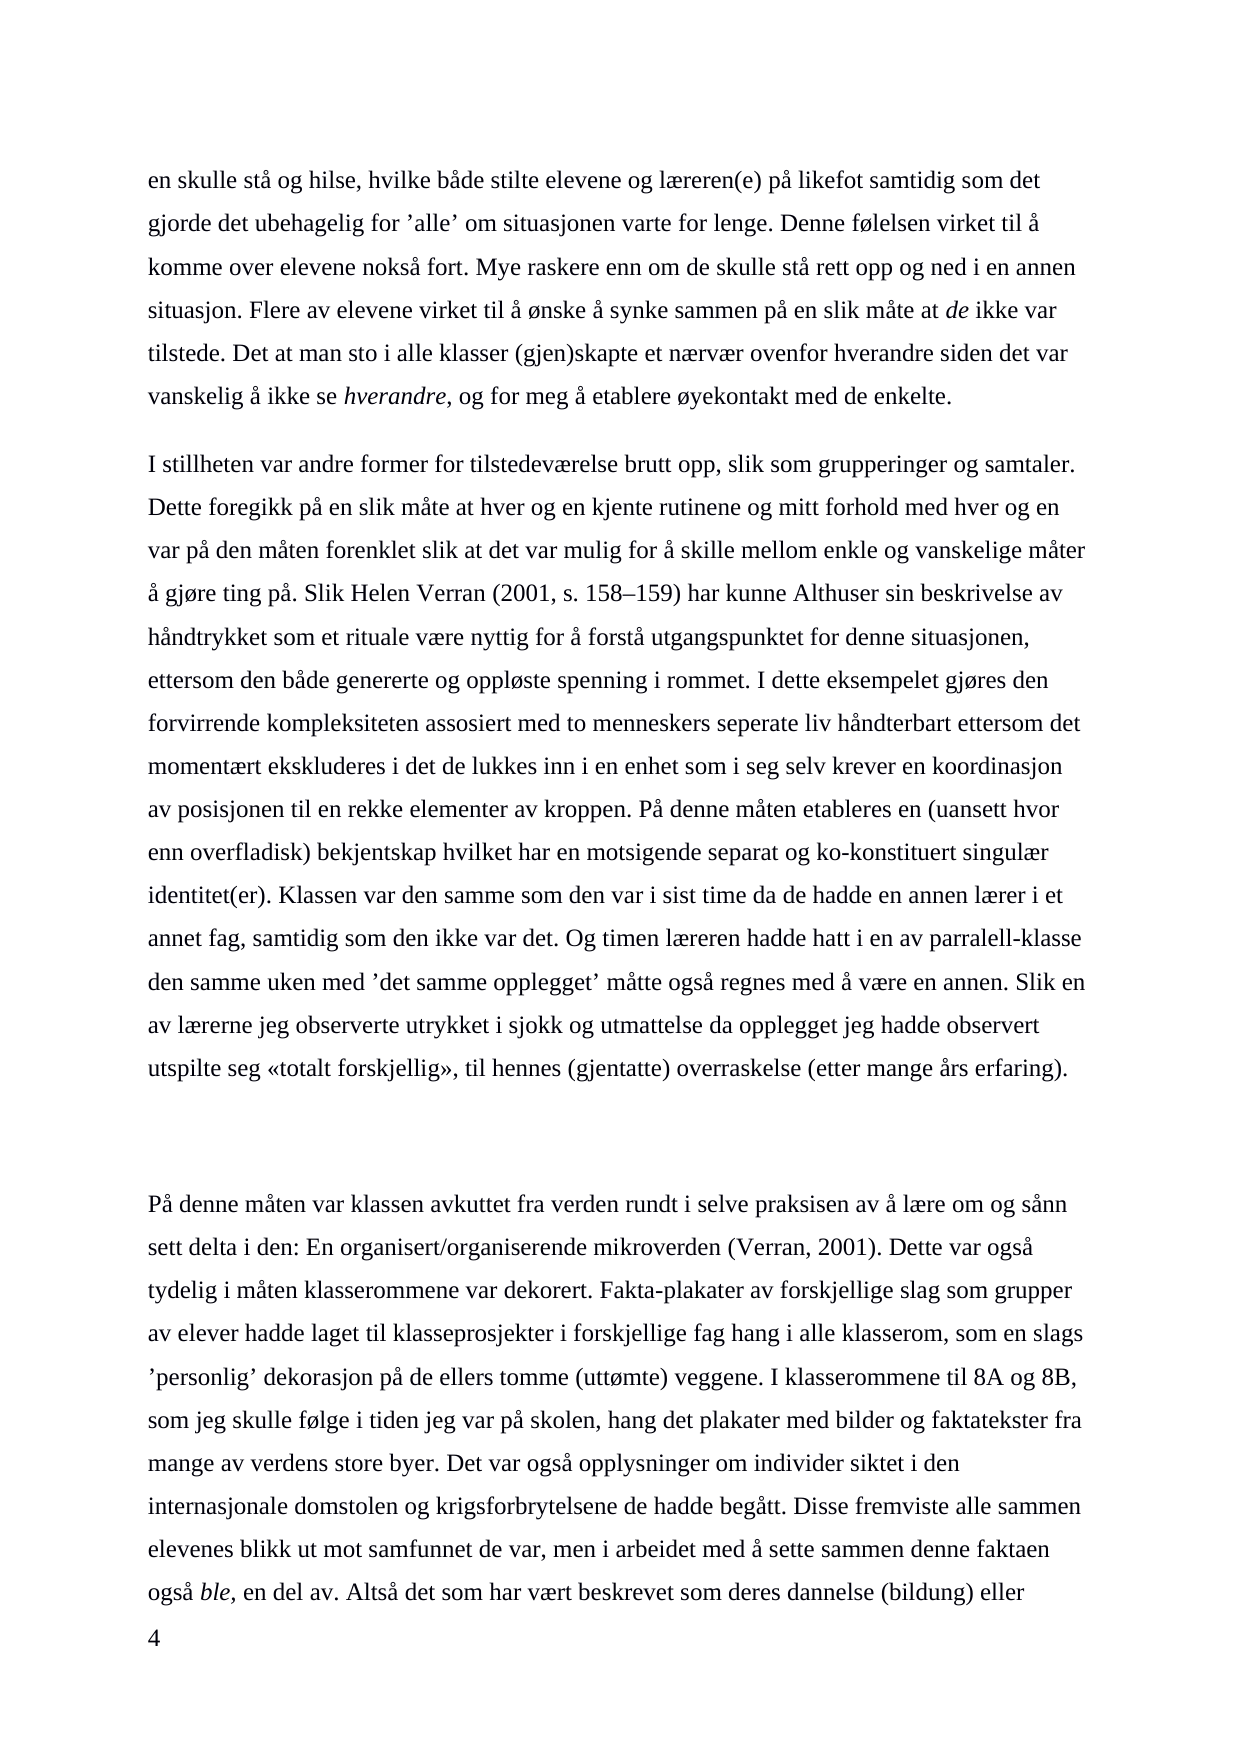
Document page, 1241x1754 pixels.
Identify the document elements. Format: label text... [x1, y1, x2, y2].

text I stillheten var andre former for tilstedeværelse brutt opp, slik som grupperinger og samtaler. Dette foregikk på en slik måte at hver og en kjente rutinene og mitt forhold med hver og en var på den måten forenklet slik at det var mulig for å skille mellom enkle og vanskelige måter å gjøre ting på. Slik Helen Verran (2001, s. 158–159) har kunne Althuser sin beskrivelse av håndtrykket som et rituale være nyttig for å forstå utgangspunktet for denne situasjonen, ettersom den både genererte og oppløste spenning i rommet. I dette eksempelet gjøres den forvirrende kompleksiteten assosiert med to menneskers seperate liv håndterbart ettersom det momentært ekskluderes i det de lukkes inn i en enhet som i seg selv krever en koordinasjon av posisjonen til en rekke elementer av kroppen. På denne måten etableres en (uansett hvor enn overfladisk) bekjentskap hvilket har en motsigende separat og ko-konstituert singulær identitet(er). Klassen var den samme som den var i sist time da de hadde en annen lærer i et annet fag, samtidig som den ikke var det. Og timen læreren hadde hatt i en av parralell-klasse den samme uken med ’det samme opplegget’ måtte også regnes med å være en annen. Slik en av lærerne jeg observerte utrykket i sjokk og utmattelse da opplegget jeg hadde observert utspilte seg «totalt forskjellig», til hennes (gjentatte) overraskelse (etter mange års erfaring). [148, 449, 1092, 1082]
text en skulle stå og hilse, hvilke både stilte elevene og læreren(e) på likefot samtidig som det gjorde det ubehagelig for ’alle’ om situasjonen varte for lenge. Denne følelsen virket til å komme over elevene nokså fort. Mye raskere enn om de skulle stå rett opp og ned i en annen situasjon. Flere av elevene virket til å ønske å synke sammen på en slik måte at de ikke var tilstede. Det at man sto i alle klasser (gjen)skapte et nærvær ovenfor hverandre siden det var vanskelig å ikke se hverandre, og for meg å etablere øyekontakt med de enkelte. [148, 165, 1092, 410]
text På denne måten var klassen avkuttet fra verden rundt i selve praksisen av å lære om og sånn sett delta i den: En organisert/organiserende mikroverden (Verran, 2001). Dette var også tydelig i måten klasserommene var dekorert. Fakta-plakater av forskjellige slag som grupper av elever hadde laget til klasseprosjekter i forskjellige fag hang i alle klasserom, som en slags ’personlig’ dekorasjon på de ellers tomme (uttømte) veggene. I klasserommene til 8A og 8B, som jeg skulle følge i tiden jeg var på skolen, hang det plakater med bilder og faktatekster fra mange av verdens store byer. Det var også opplysninger om individer siktet i den internasjonale domstolen og krigsforbrytelsene de hadde begått. Disse fremviste alle sammen elevenes blikk ut mot samfunnet de var, men i arbeidet med å sette sammen denne faktaen også ble, en del av. Altså det som har vært beskrevet som deres dannelse (bildung) eller [148, 1189, 1092, 1606]
